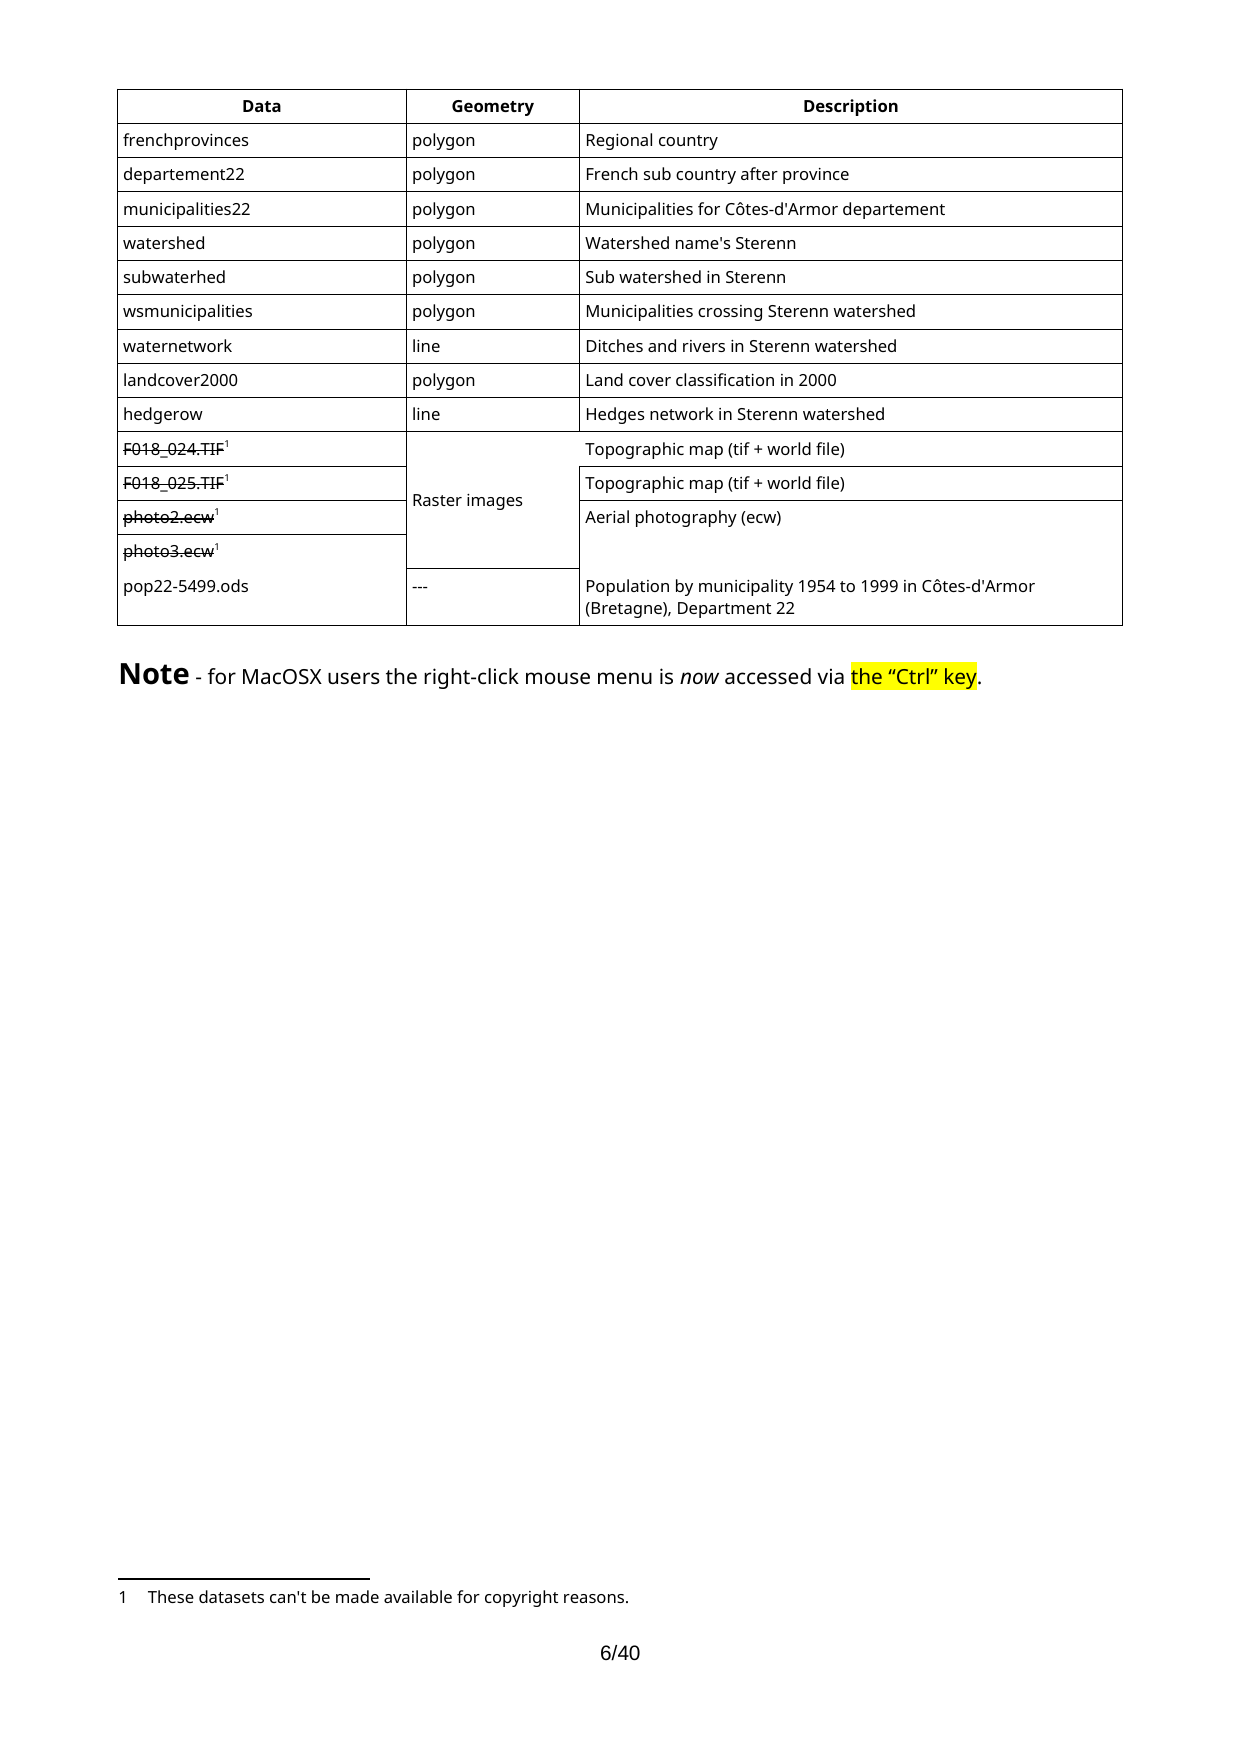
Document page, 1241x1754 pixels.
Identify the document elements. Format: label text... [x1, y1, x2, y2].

table_cell Land cover classification in 2000 [580, 364, 1122, 397]
table_cell waternetwork [118, 330, 406, 363]
table_cell French sub country after province [580, 158, 1122, 191]
table_cell line [407, 398, 579, 431]
table_header Topographic map (tif + world file) [580, 432, 1122, 466]
table_cell Regional country [580, 124, 1122, 157]
table_cell F018_025.TIF1 [118, 467, 406, 500]
table_cell polygon [407, 364, 579, 397]
table_cell watershed [118, 227, 406, 260]
table_cell frenchprovinces [118, 124, 406, 157]
table_cell polygon [407, 192, 579, 226]
table_cell Topographic map (tif + world file) [580, 467, 1122, 500]
table_cell Aerial photography (ecw) [580, 501, 1122, 568]
table_header Geometry [407, 90, 579, 123]
table_cell landcover2000 [118, 364, 406, 397]
table_cell Ditches and rivers in Sterenn watershed [580, 330, 1122, 363]
table_cell --- [407, 569, 579, 625]
table_cell departement22 [118, 158, 406, 191]
table_cell wsmunicipalities [118, 295, 406, 328]
table_cell polygon [407, 295, 579, 328]
table_cell pop22-5499.ods [118, 568, 406, 625]
table_cell photo2.ecw1 [118, 501, 406, 534]
table_cell hedgerow [118, 398, 406, 431]
table_cell Watershed name's Sterenn [580, 227, 1122, 260]
table_cell Population by municipality 1954 to 1999 in Côtes-d'Armor (Bretagne), Department 22 [580, 568, 1122, 625]
table_header Description [580, 90, 1122, 123]
table_cell Municipalities for Côtes-d'Armor departement [580, 192, 1122, 226]
table_cell municipalities22 [118, 192, 406, 226]
table_header Data [118, 90, 406, 123]
table_cell Raster images [407, 432, 579, 568]
table_cell photo3.ecw1 [118, 535, 406, 568]
table_cell Sub watershed in Sterenn [580, 261, 1122, 294]
table_cell polygon [407, 158, 579, 191]
table_cell line [407, 330, 579, 363]
table_cell polygon [407, 261, 579, 294]
table_cell polygon [407, 124, 579, 157]
table_cell Hedges network in Sterenn watershed [580, 398, 1122, 431]
text Note - for MacOSX users the right-click mouse menu is now accessed via the “Ctrl” key. [118, 653, 1122, 693]
table_cell polygon [407, 227, 579, 260]
table_header F018_024.TIF [118, 432, 406, 466]
table_cell subwaterhed [118, 261, 406, 294]
table_cell Municipalities crossing Sterenn watershed [580, 295, 1122, 328]
